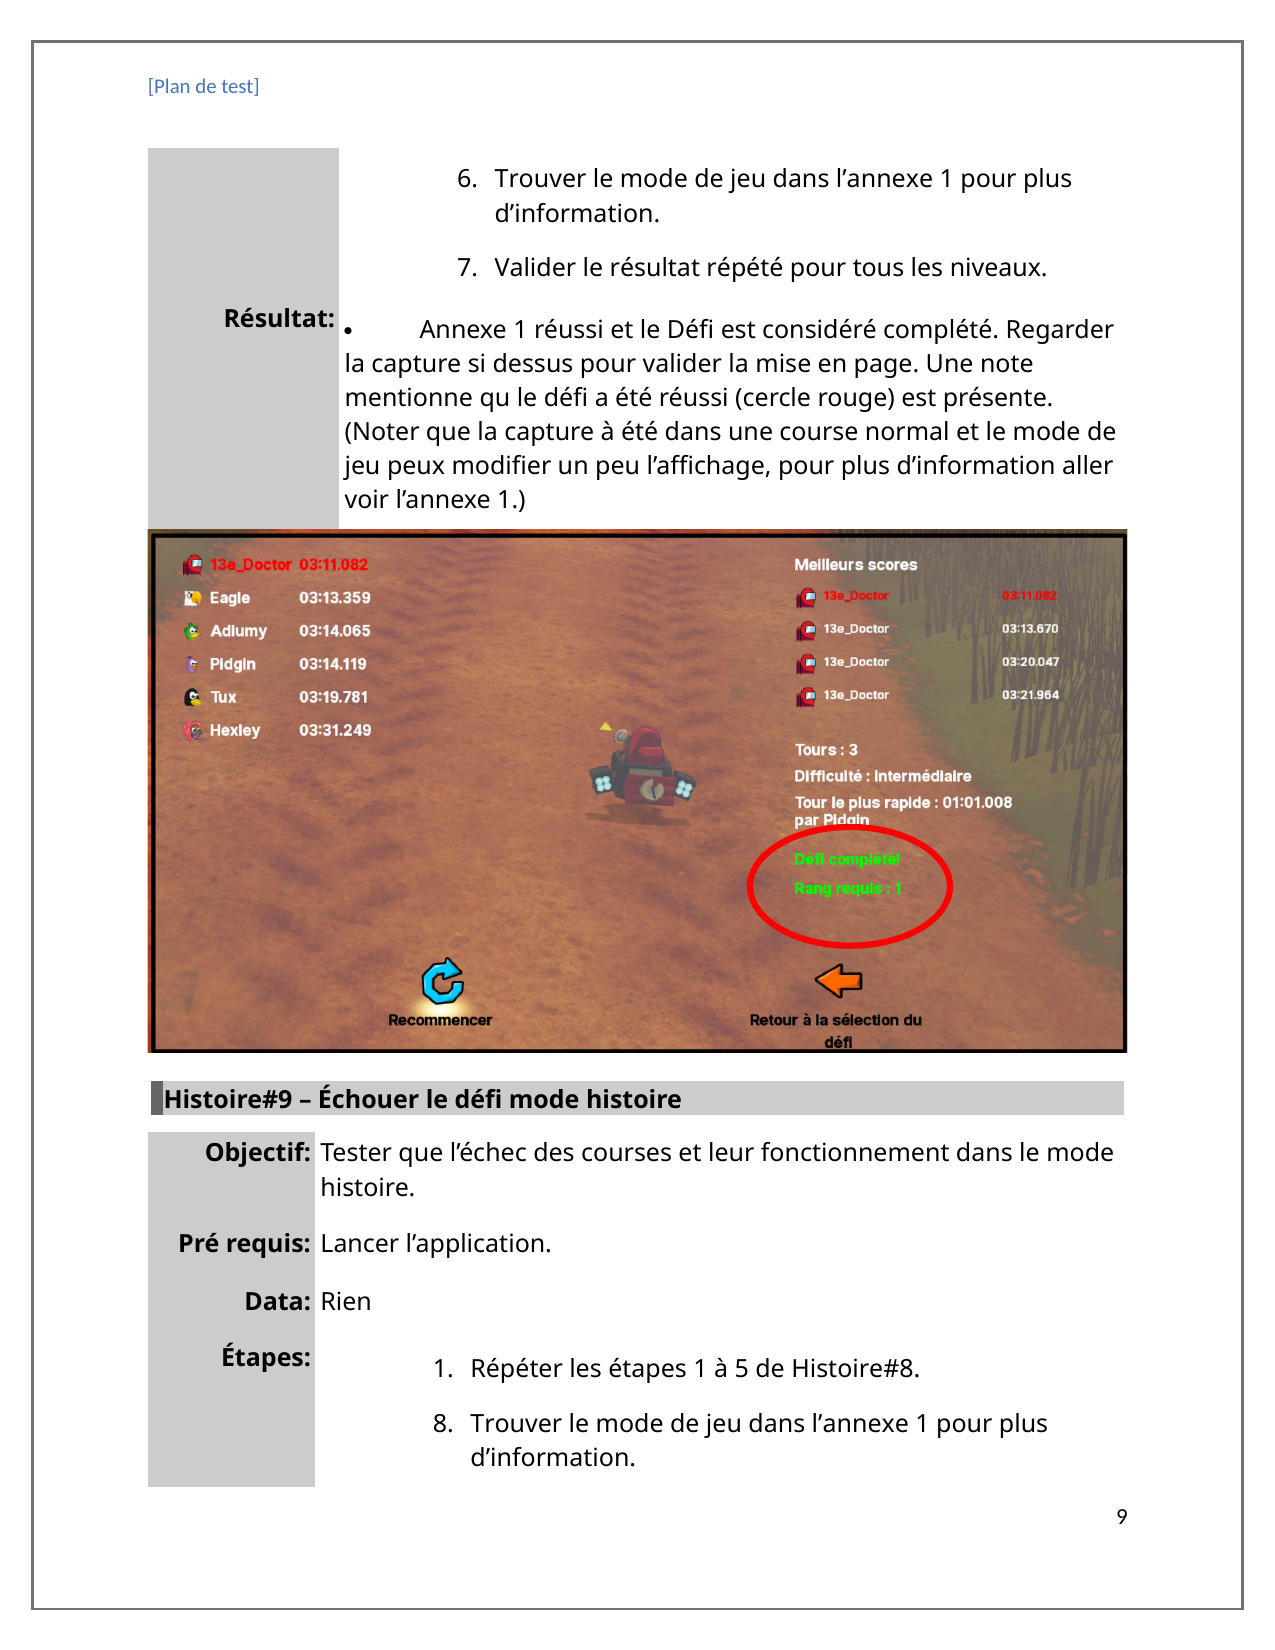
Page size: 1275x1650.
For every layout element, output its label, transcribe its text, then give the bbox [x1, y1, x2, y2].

table_header Objectif: [148, 1132, 315, 1223]
table_cell Pré requis: [148, 1223, 315, 1280]
table_cell Lancer l’application. Sélectionner Mode histoire. Sélectionner une voiture, si vous n’êtes pas déjà allés sur le mode histoire. Allées dans une bulle représenter sur la mini-carte par un trophée ou un podium. Cliqué sur espace pour ouvrir le menu. Trouver le mode de jeu dans l’annexe 1 pour plus d’information. Valider le résultat répété pour tous les niveaux. [340, 148, 1127, 298]
table_cell Répéter les étapes 1 à 5 de Histoire#8. Trouver le mode de jeu dans l’annexe 1 pour plus d’information. Valider que le résultat et répété pour tous les niveaux. [315, 1337, 1127, 1487]
table_cell Annexe 1 réussi et le Défi est considéré complété. Regarder la capture si dessus pour valider la mise en page. Une note mentionne qu le défi a été réussi (cercle rouge) est présente. (Noter que la capture à été dans une course normal et le mode de jeu peux modifier un peu l’affichage, pour plus d’information aller voir l’annexe 1.) [340, 298, 1127, 529]
table_cell [148, 148, 339, 298]
table_cell Rien [315, 1280, 1127, 1337]
table_cell Étapes: [148, 1337, 315, 1487]
table_cell Résultat: [148, 298, 339, 529]
subtitle Histoire#9 – Échouer le défi mode histoire [163, 1081, 1124, 1115]
table_header Tester que l’échec des courses et leur fonctionnement dans le mode histoire. [315, 1132, 1127, 1223]
table_cell Lancer l’application. [315, 1223, 1127, 1280]
table_cell Data: [148, 1280, 315, 1337]
